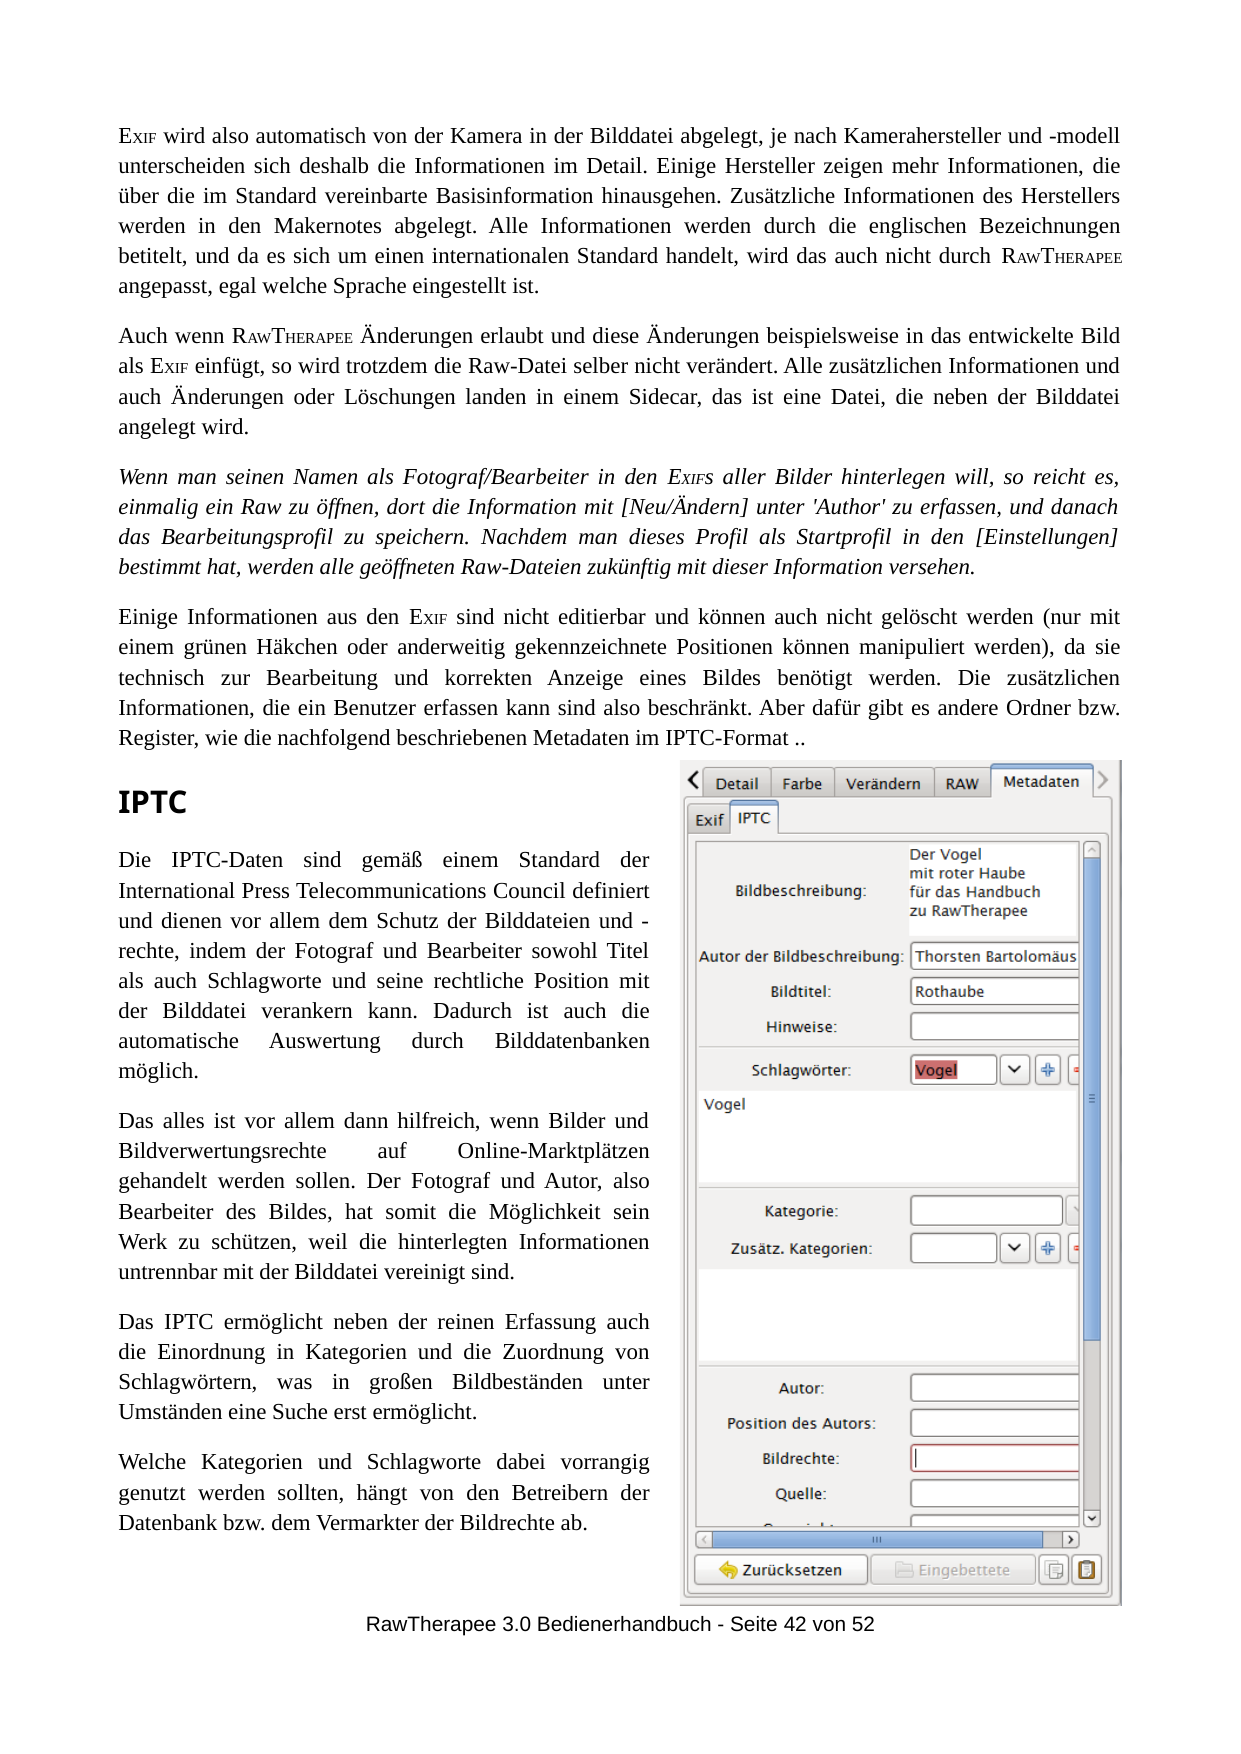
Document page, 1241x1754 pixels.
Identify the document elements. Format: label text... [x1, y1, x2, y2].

picture [679, 760, 1122, 1606]
text Wenn man seinen Namen als Fotograf/Bearbeiter in den Exifs aller Bilder hinterlegen will, so reicht es, einmalig ein Raw zu öffnen, dort die Information mit [Neu/Ändern] unter 'Author' zu erfassen, und danach das Bearbeitungsprofil zu speichern. Nachdem man dieses Profil als Startprofil in den [Einstellungen] bestimmt hat, werden alle geöffneten Raw-Dateien zukünftig mit dieser Information versehen. [118, 459, 1122, 579]
text Auch wenn RawTherapee Änderungen erlaubt und diese Änderungen beispielsweise in das entwickelte Bild als Exif einfügt, so wird trotzdem die Raw-Datei selber nicht verändert. Alle zusätzlichen Informationen und auch Änderungen oder Löschungen landen in einem Sidecar, das ist eine Datei, die neben der Bilddatei angelegt wird. [118, 319, 1122, 439]
subtitle IPTC [118, 780, 679, 823]
text Das IPTC ermöglicht neben der reinen Erfassung auch die Einordnung in Kategorien und die Zuordnung von Schlagwörtern, was in großen Bildbeständen unter Umständen eine Suche erst ermöglicht. [118, 1304, 679, 1425]
text Das alles ist vor allem dann hilfreich, wenn Bilder und Bildverwertungsrechte auf Online-Marktplätzen gehandelt werden sollen. Der Fotograf und Autor, also Bearbeiter des Bildes, hat somit die Möglichkeit sein Werk zu schützen, weil die hinterlegten Informationen untrennbar mit der Bilddatei vereinigt sind. [118, 1104, 679, 1284]
text Die IPTC-Daten sind gemäß einem Standard der International Press Telecommunications Council definiert und dienen vor allem dem Schutz der Bilddateien und -rechte, indem der Fotograf und Bearbeiter sowohl Titel als auch Schlagworte und seine rechtliche Position mit der Bilddatei verankern kann. Dadurch ist auch die automatische Auswertung durch Bilddatenbanken möglich. [118, 843, 679, 1084]
text Welche Kategorien und Schlagworte dabei vorrangig genutzt werden sollten, hängt von den Betreibern der Datenbank bzw. dem Vermarkter der Bildrechte ab. [118, 1445, 679, 1535]
text Einige Informationen aus den Exif sind nicht editierbar und können auch nicht gelöscht werden (nur mit einem grünen Häkchen oder anderweitig gekennzeichnete Positionen können manipuliert werden), da sie technisch zur Bearbeitung und korrekten Anzeige eines Bildes benötigt werden. Die zusätzlichen Informationen, die ein Benutzer erfassen kann sind also beschränkt. Aber dafür gibt es andere Ordner bzw. Register, wie die nachfolgend beschriebenen Metadaten im IPTC-Format .. [118, 599, 1122, 750]
text Exif wird also automatisch von der Kamera in der Bilddatei abgelegt, je nach Kamerahersteller und -modell unterscheiden sich deshalb die Informationen im Detail. Einige Hersteller zeigen mehr Informationen, die über die im Standard vereinbarte Basisinformation hinausgehen. Zusätzliche Informationen des Herstellers werden in den Makernotes abgelegt. Alle Informationen werden durch die englischen Bezeichnungen betitelt, und da es sich um einen internationalen Standard handelt, wird das auch nicht durch RawTherapee angepasst, egal welche Sprache eingestellt ist. [118, 118, 1122, 299]
